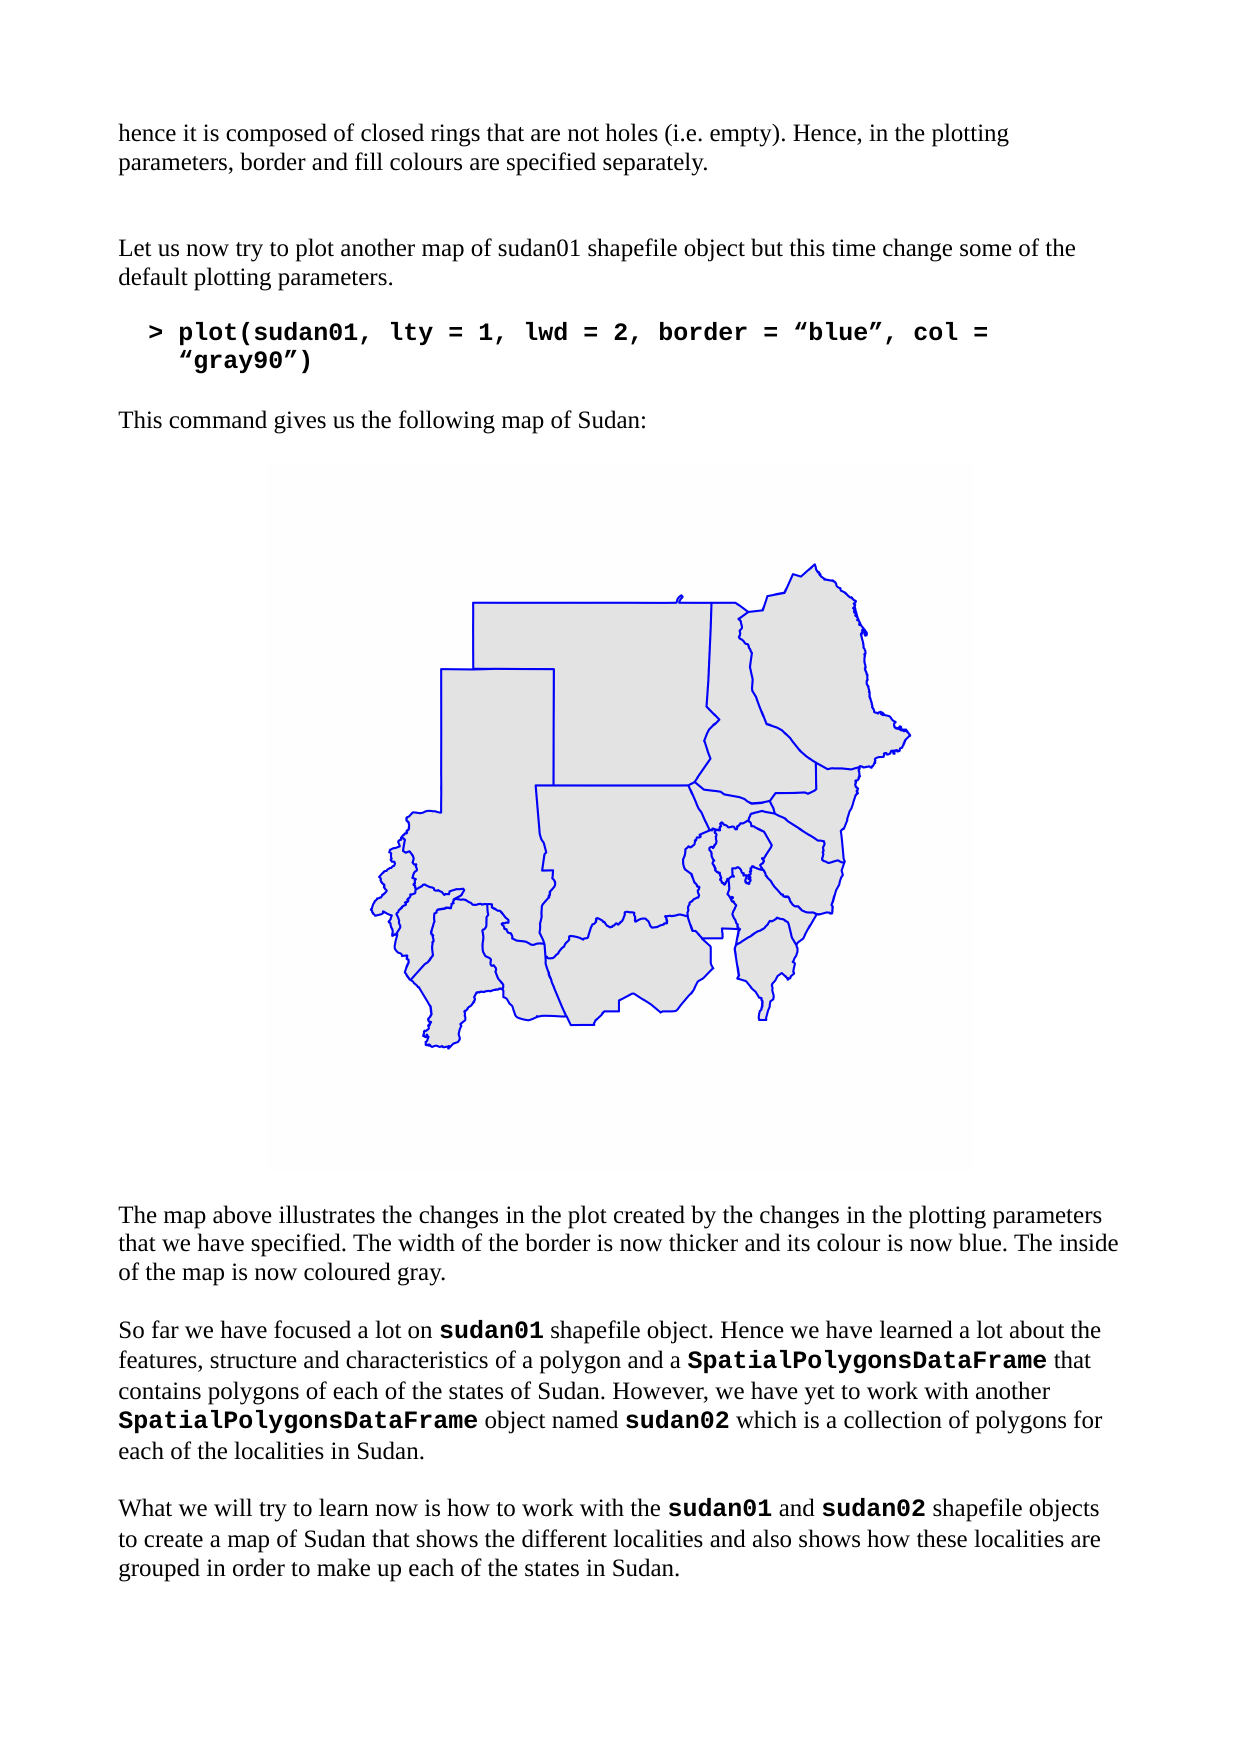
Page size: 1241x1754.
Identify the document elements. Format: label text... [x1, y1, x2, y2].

text So far we have focused a lot on sudan01 shapefile object. Hence we have learned a lot about the features, structure and characteristics of a polygon and a SpatialPolygonsDataFrame that contains polygons of each of the states of Sudan. However, we have yet to work with another SpatialPolygonsDataFrame object named sudan02 which is a collection of polygons for each of the localities in Sudan. [118, 1315, 1122, 1465]
text > plot(sudan01, lty = 1, lwd = 2, border = “blue”, col = [118, 319, 1122, 348]
text hence it is composed of closed rings that are not holes (i.e. empty). Hence, in the plotting parameters, border and fill colours are specified separately. [118, 118, 1122, 176]
text This command gives us the following map of Sudan: [118, 405, 1122, 433]
text The map above illustrates the changes in the plot created by the changes in the plotting parameters that we have specified. The width of the border is now thicker and its colour is now blue. The inside of the map is now coloured gray. [118, 1200, 1122, 1286]
picture [265, 462, 975, 1171]
text “gray90”) [118, 348, 1122, 376]
text What we will try to learn now is how to work with the sudan01 and sudan02 shapefile objects to create a map of Sudan that shows the different localities and also shows how these localities are grouped in order to make up each of the states in Sudan. [118, 1493, 1122, 1582]
text Let us now try to plot another map of sudan01 shapefile object but this time change some of the default plotting parameters. [118, 233, 1122, 291]
